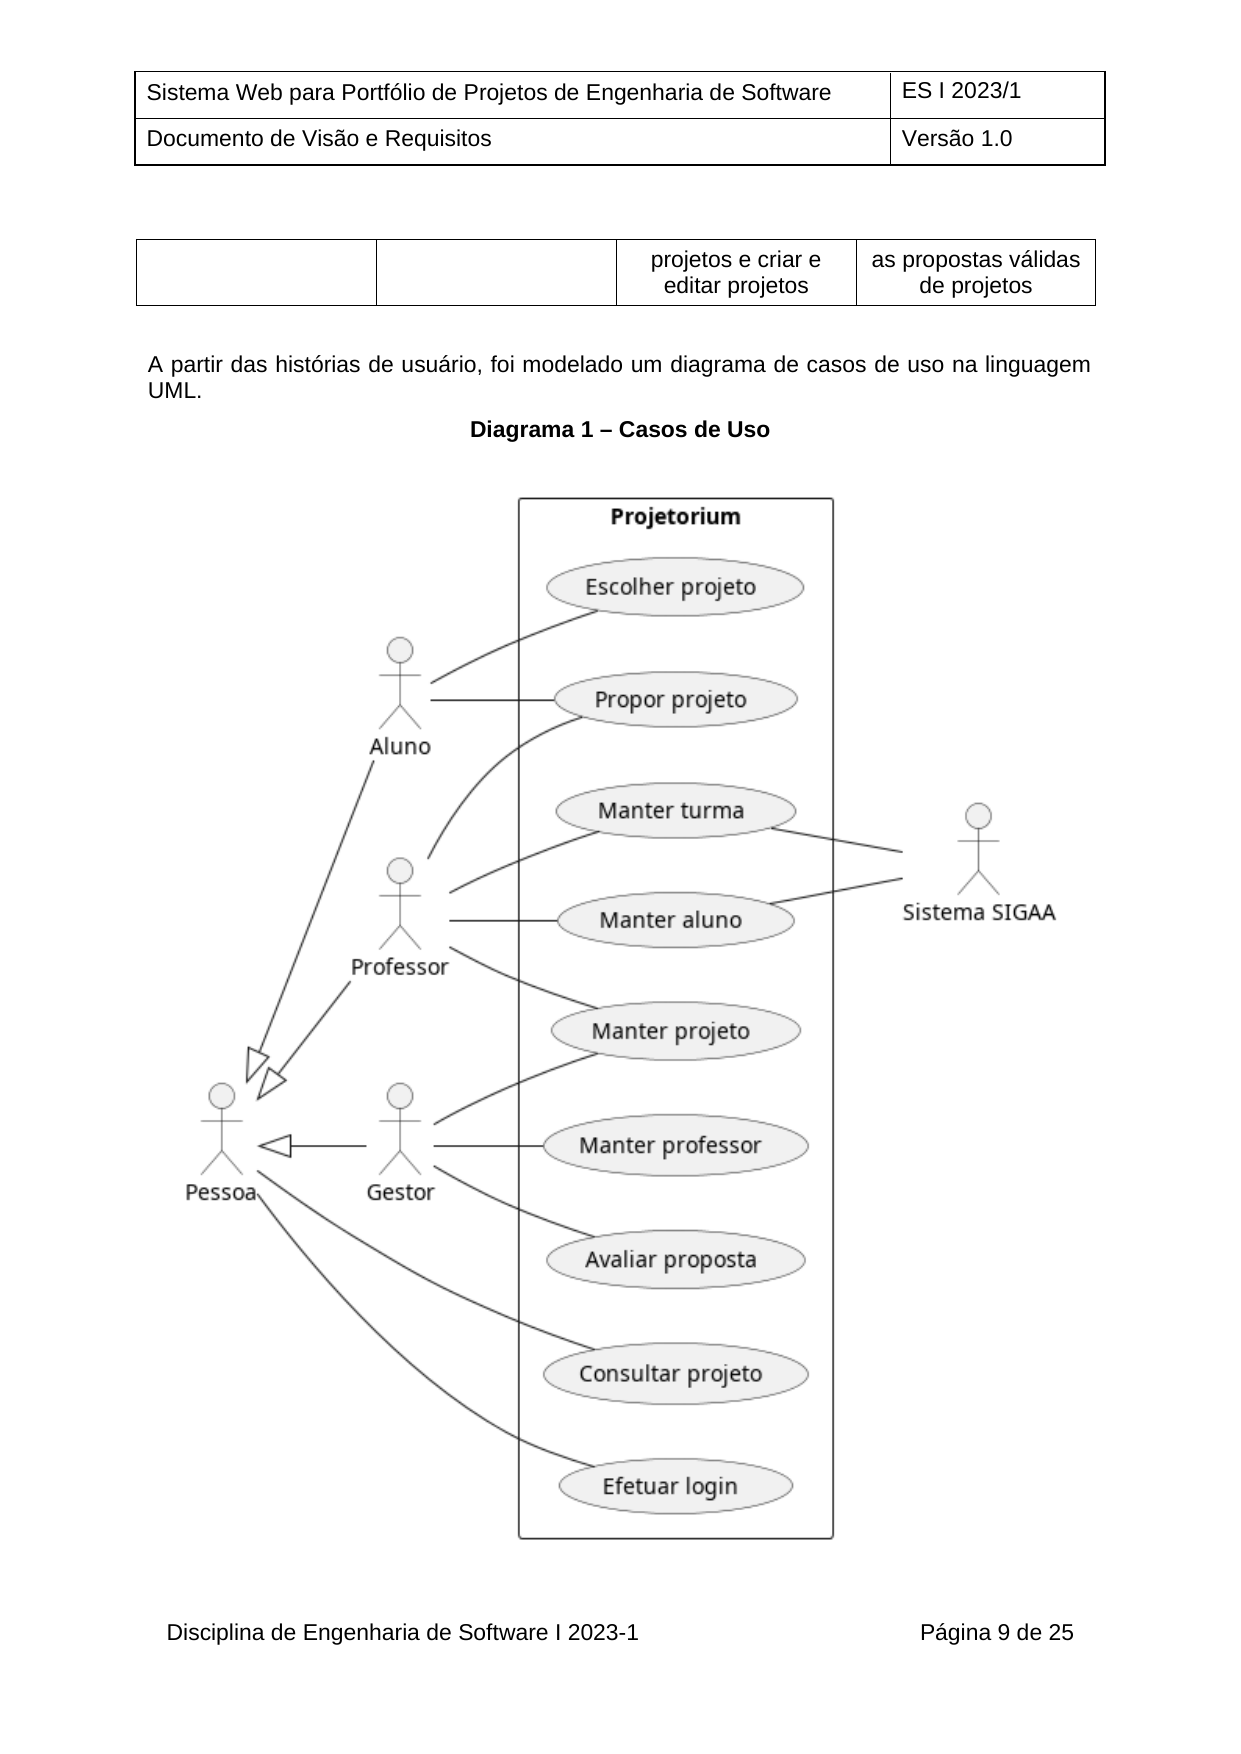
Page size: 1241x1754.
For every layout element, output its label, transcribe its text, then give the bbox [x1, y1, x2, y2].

picture [176, 487, 1064, 1546]
table_cell as propostas válidas de projetos [857, 240, 1095, 305]
table_cell projetos e criar e editar projetos [617, 240, 856, 305]
text Diagrama 1 – Casos de Uso [148, 416, 1092, 443]
text A partir das histórias de usuário, foi modelado um diagrama de casos de uso na linguagem UML. [148, 351, 1092, 404]
table_cell [137, 240, 376, 305]
table_cell [377, 240, 616, 305]
